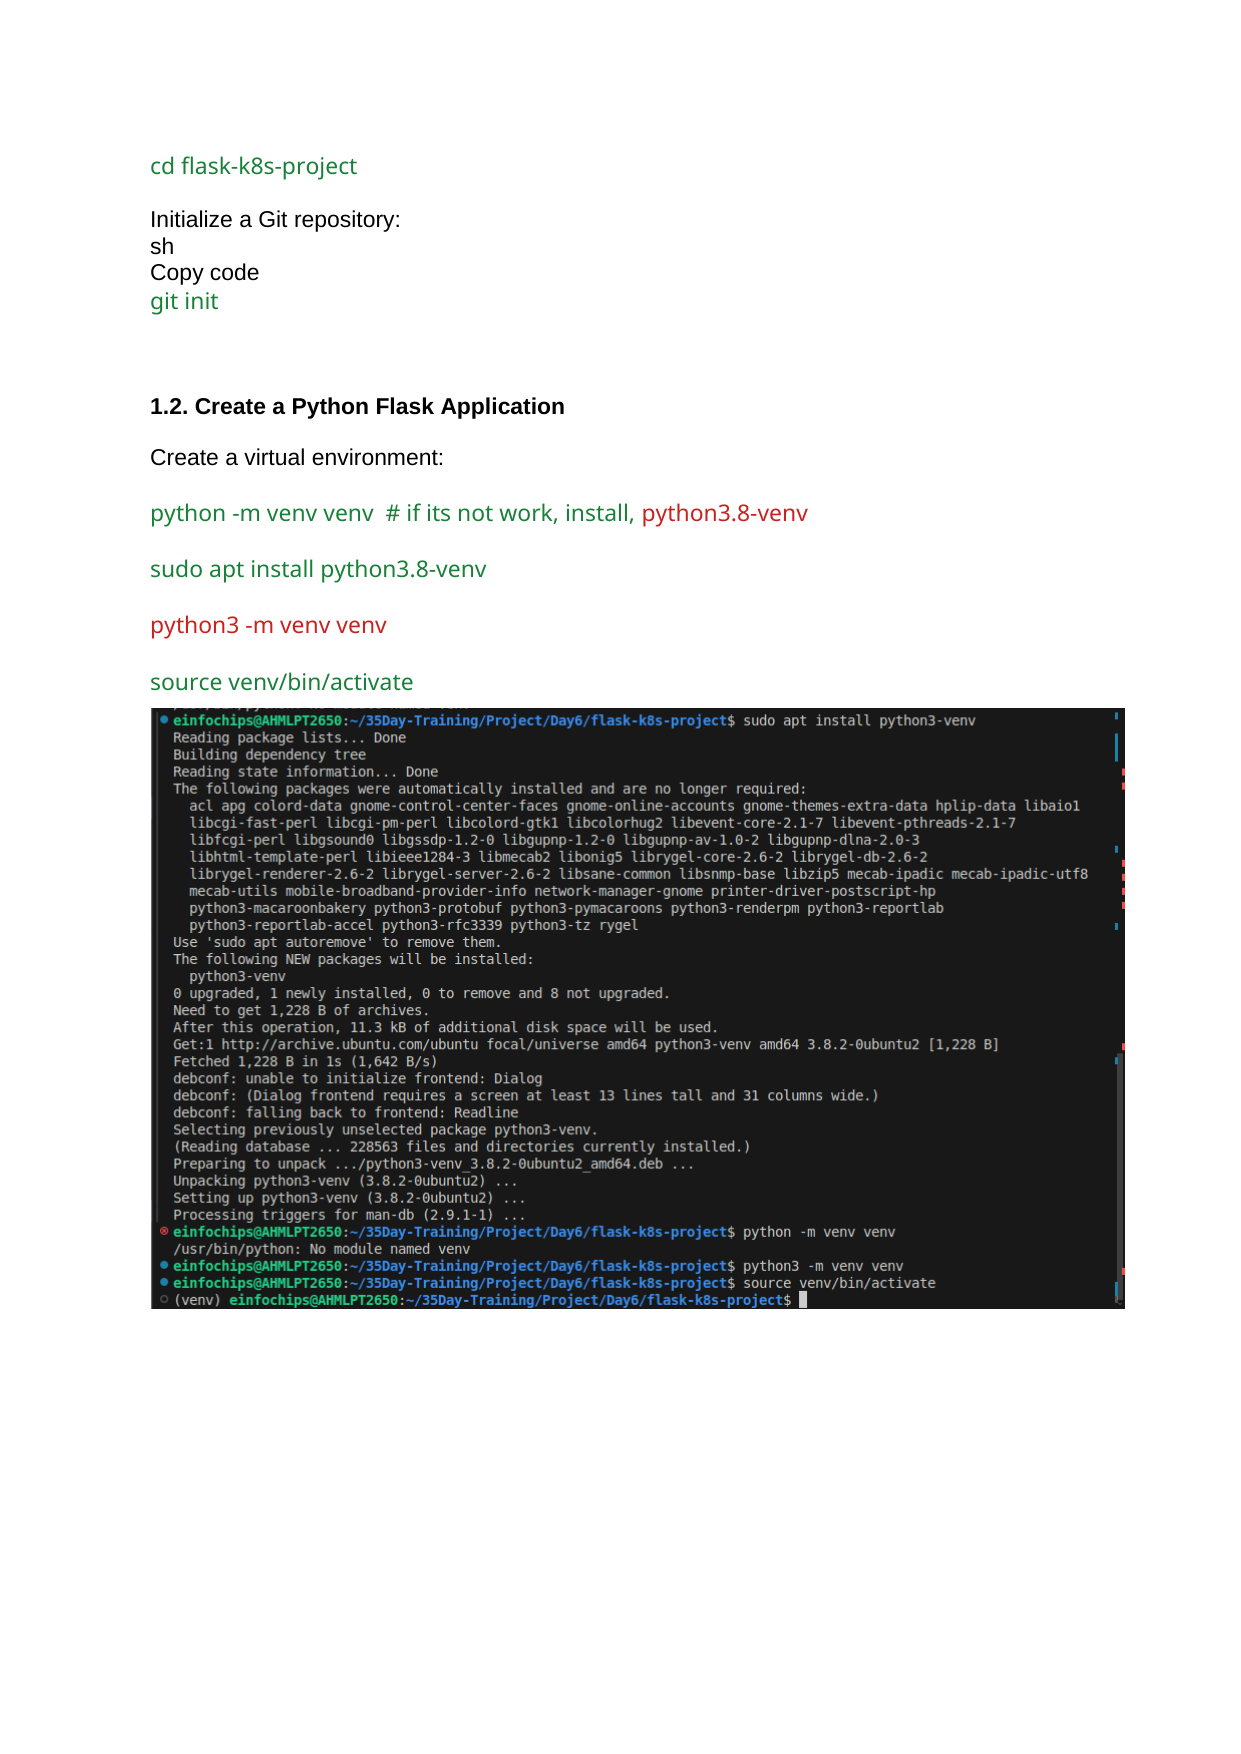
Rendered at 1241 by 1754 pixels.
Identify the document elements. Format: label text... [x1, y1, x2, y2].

text python3 -m venv venv [150, 609, 1090, 641]
text sudo apt install python3.8-venv [150, 553, 1090, 584]
picture [151, 708, 1125, 1309]
text 1.2. Create a Python Flask Application [150, 393, 1090, 419]
text Create a virtual environment: python -m venv venv # if its not work, install, python3.8-venv [150, 444, 1090, 528]
text Initialize a Git repository: sh Copy code git init [150, 206, 1090, 317]
text source venv/bin/activate [150, 666, 1090, 697]
text cd flask-k8s-project [150, 150, 1090, 181]
